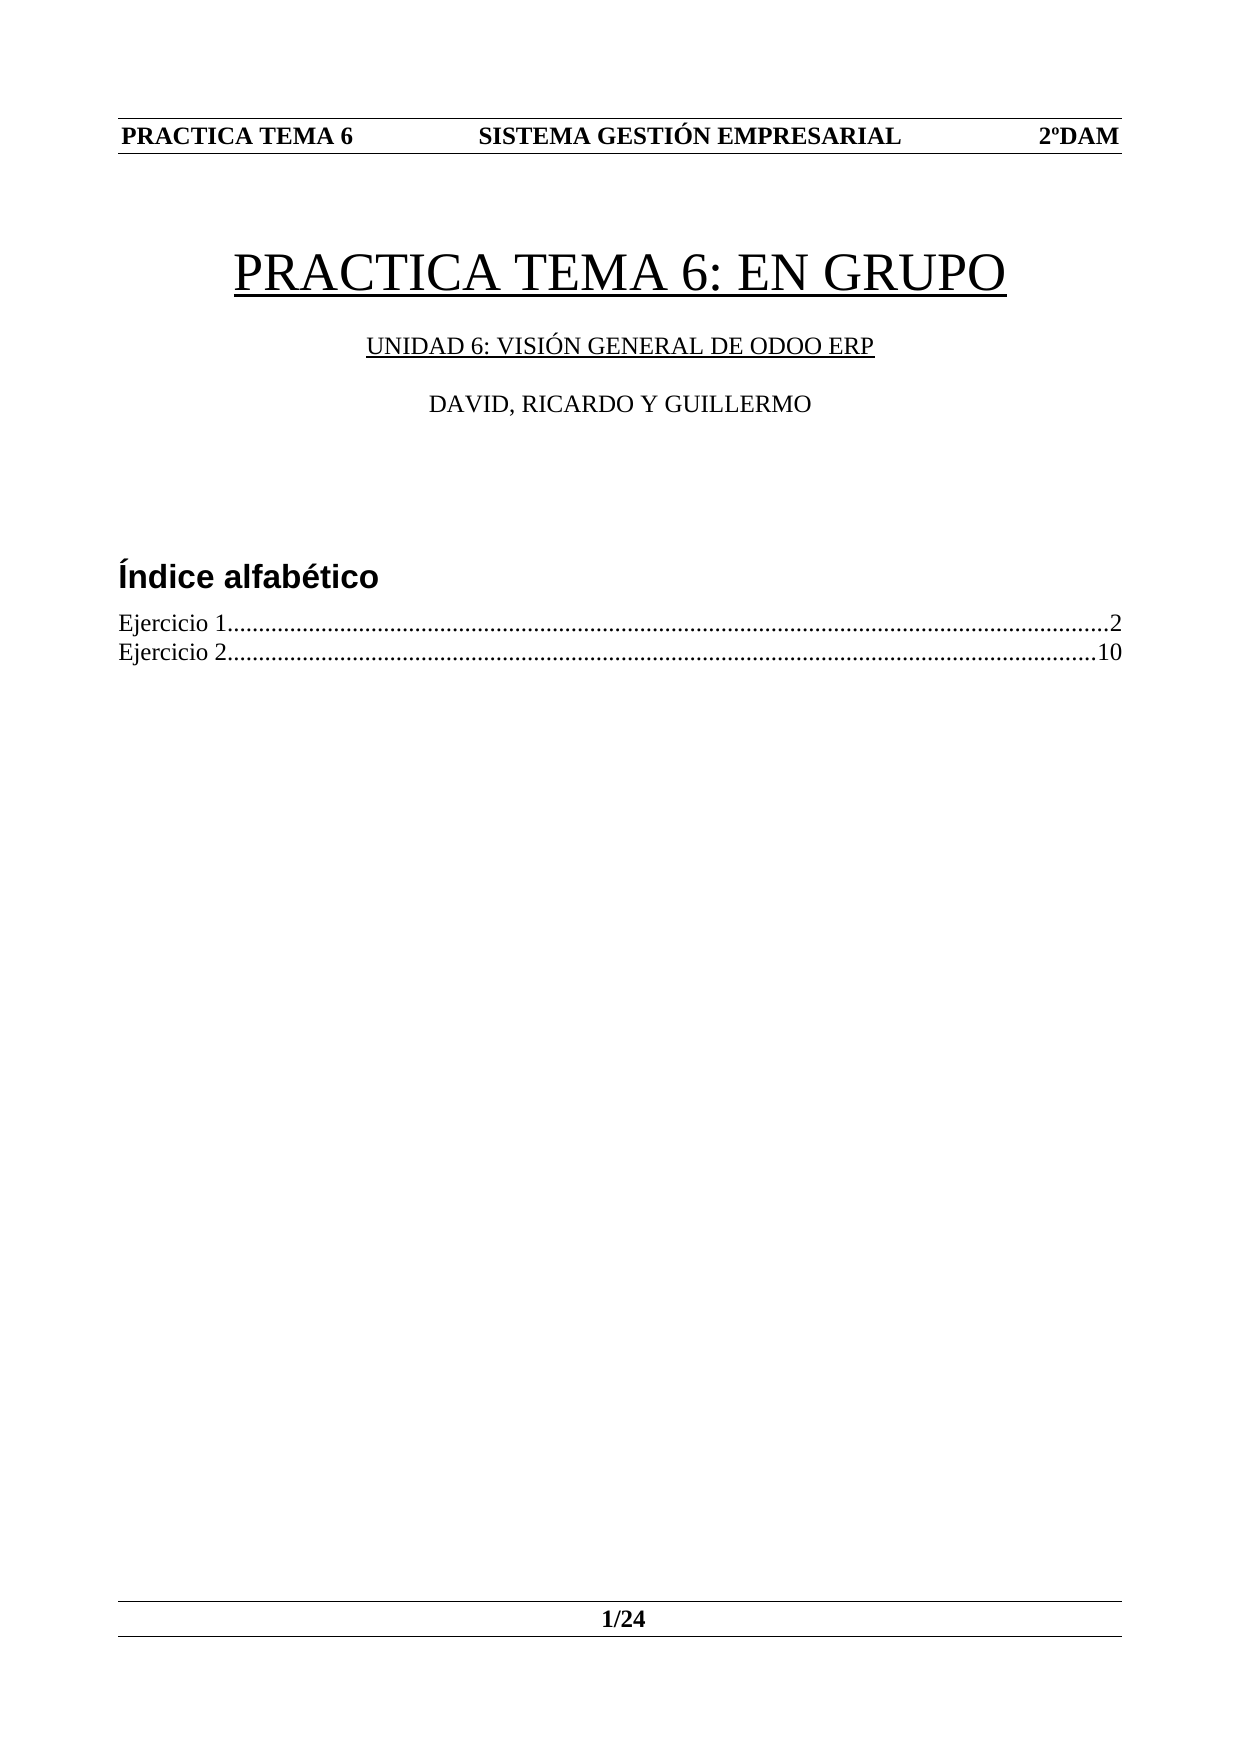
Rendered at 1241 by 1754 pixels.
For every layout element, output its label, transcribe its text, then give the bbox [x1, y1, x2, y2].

text DAVID, RICARDO Y GUILLERMO [118, 389, 1122, 417]
subtitle Índice alfabético [118, 557, 1122, 596]
text PRACTICA TEMA 6: EN GRUPO [118, 240, 1122, 302]
text UNIDAD 6: VISIÓN GENERAL DE ODOO ERP [118, 331, 1122, 360]
text Ejercicio 1. 2 [118, 608, 1122, 637]
text Ejercicio 2. 10 [118, 637, 1122, 666]
